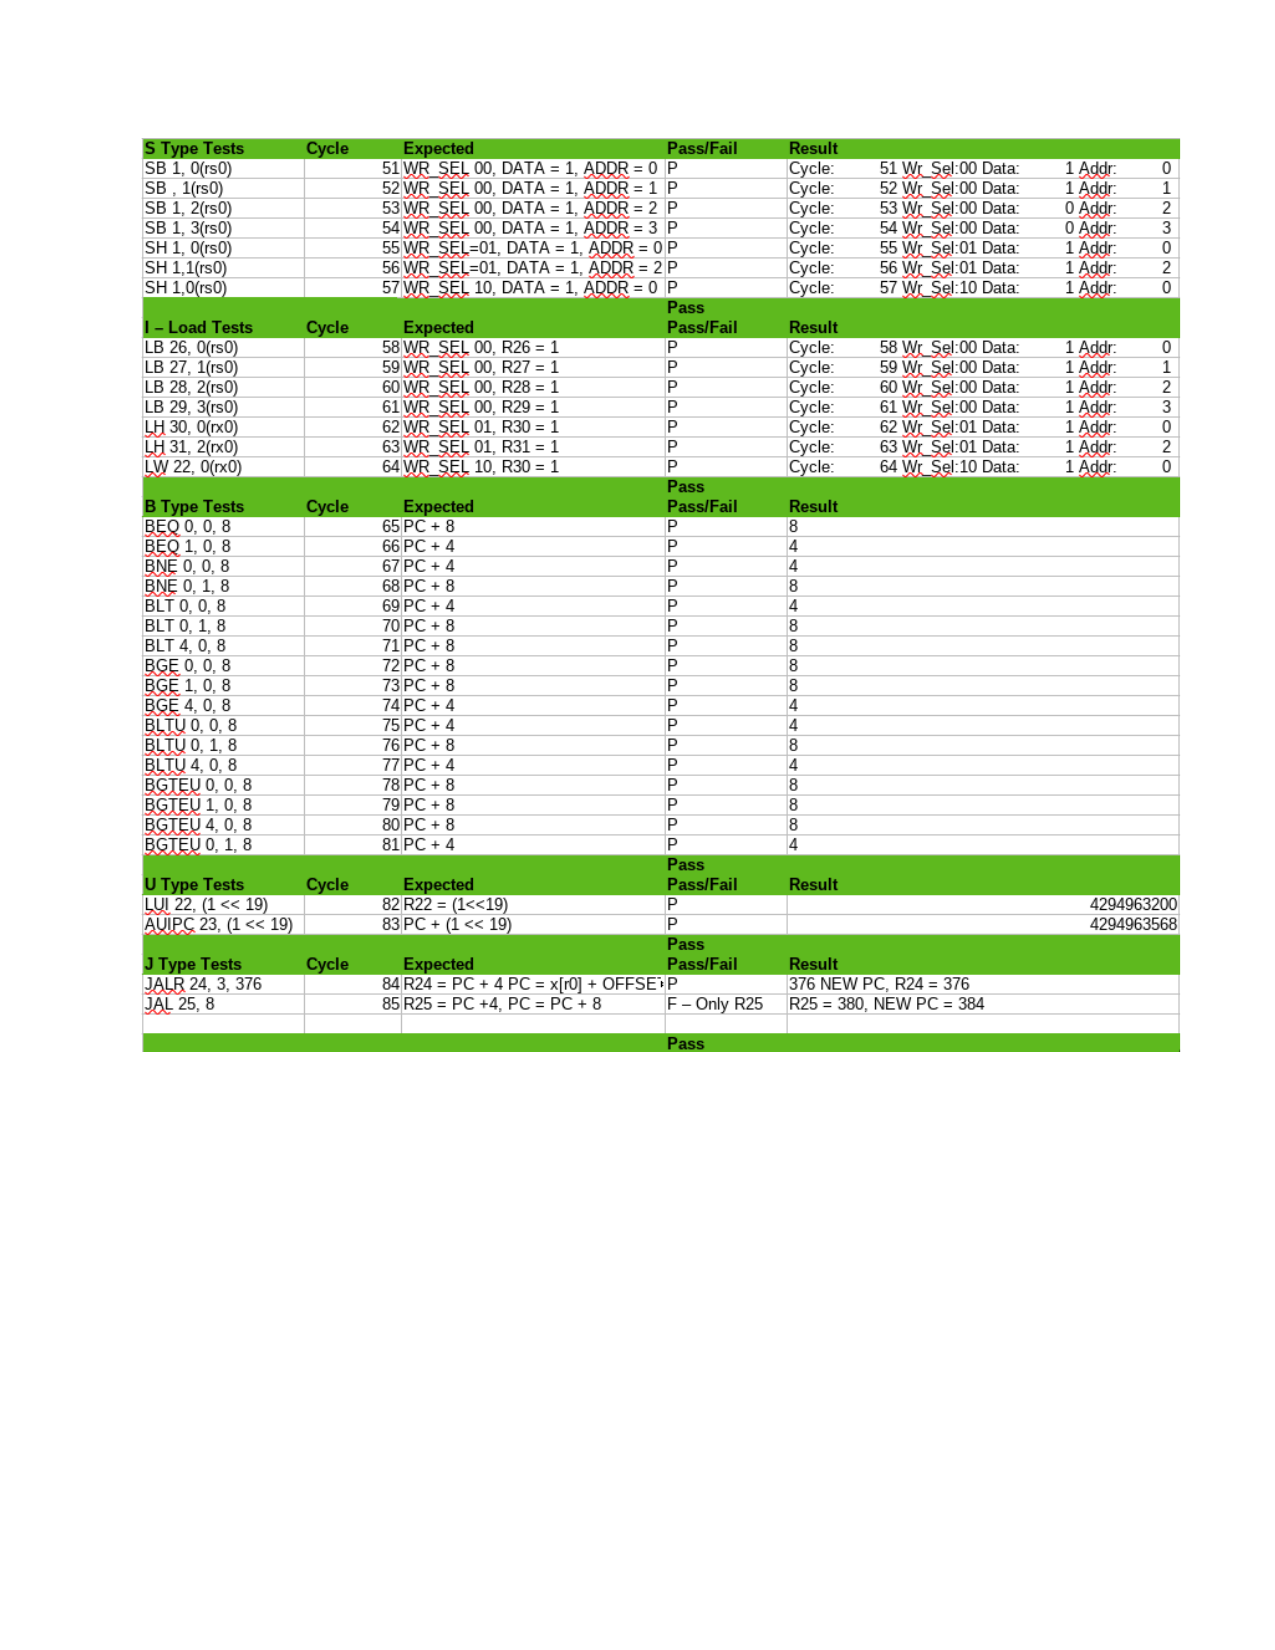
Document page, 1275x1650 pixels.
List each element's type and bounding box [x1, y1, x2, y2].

picture [141, 138, 1181, 1052]
